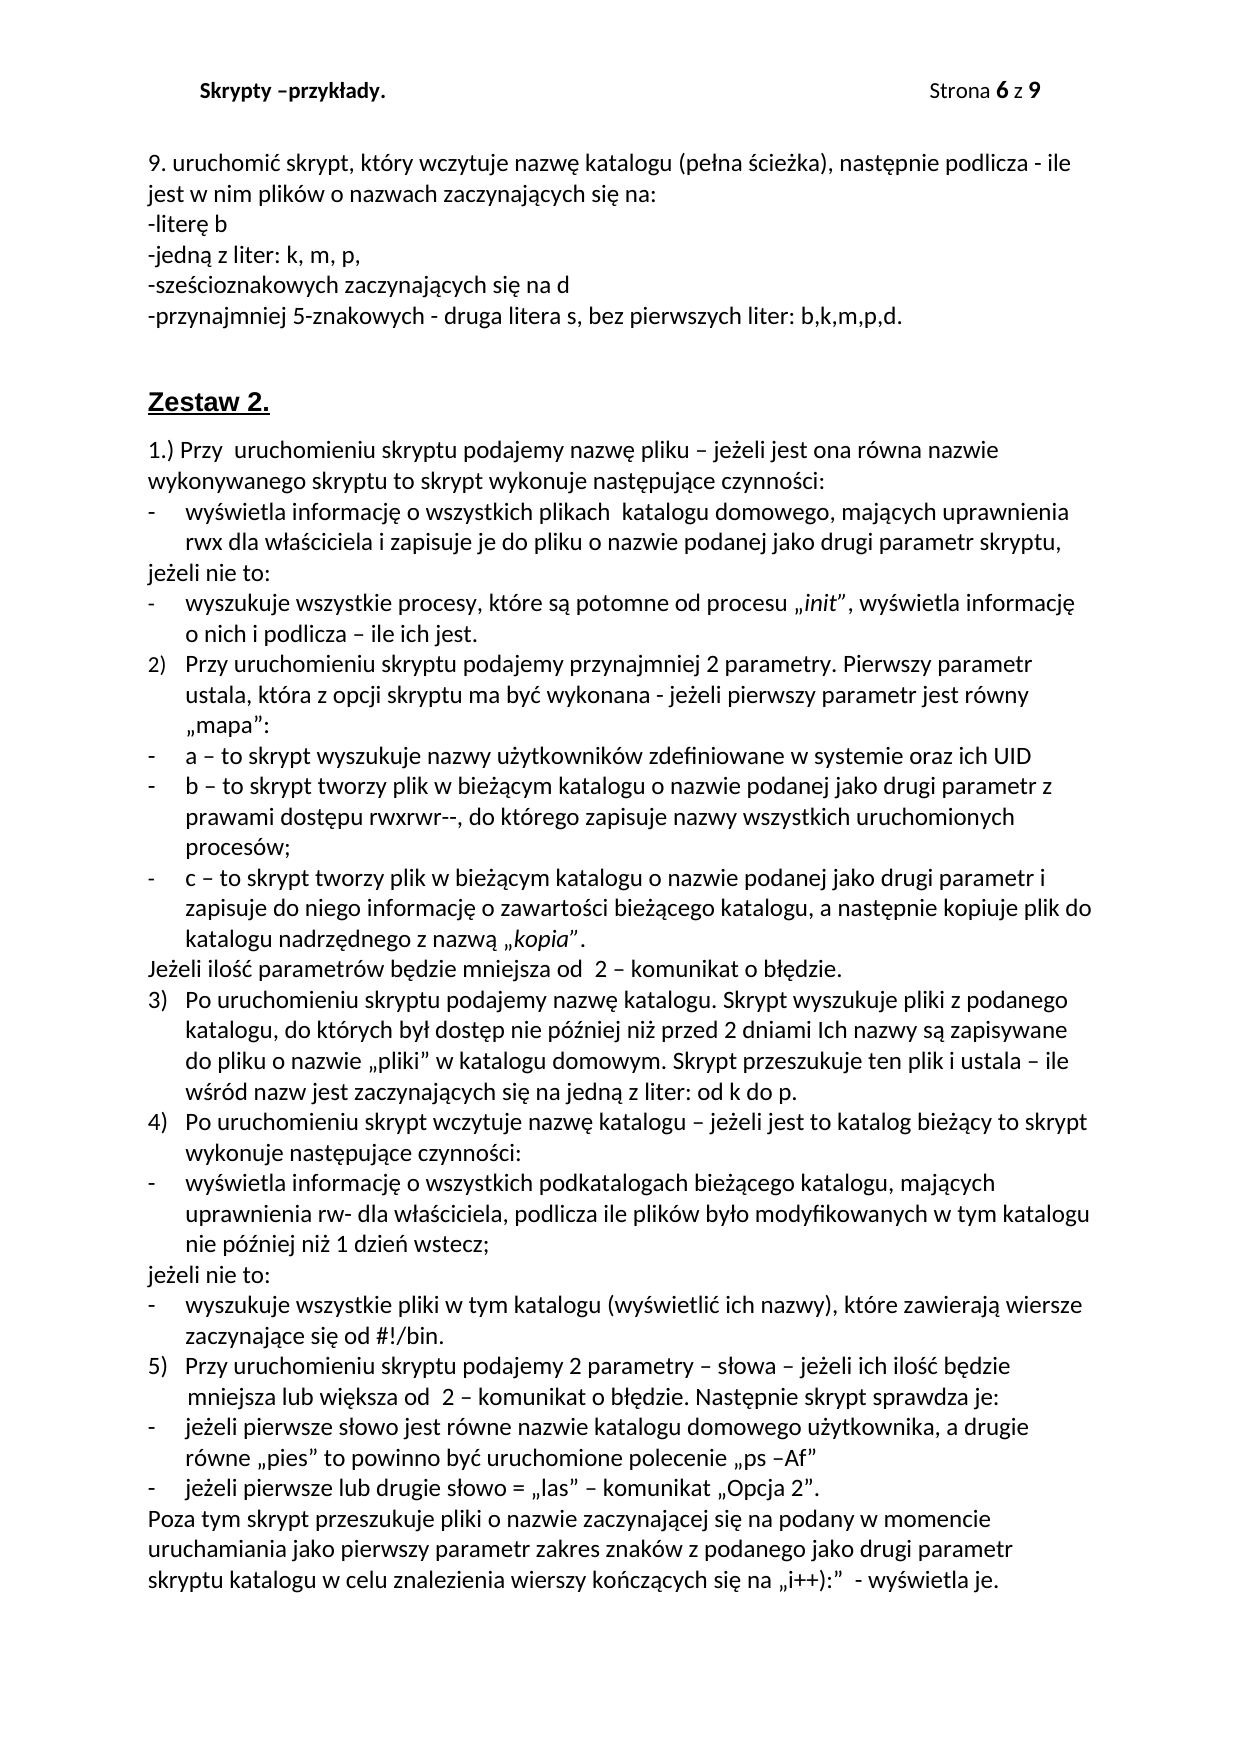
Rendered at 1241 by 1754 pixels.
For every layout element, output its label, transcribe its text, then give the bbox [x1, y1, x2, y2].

list c – to skrypt tworzy plik w bieżącym katalogu o nazwie podanej jako drugi parametr i zapisuje do niego informację o zawartości bieżącego katalogu, a następnie kopiuje plik do katalogu nadrzędnego z nazwą „kopia”. [148, 862, 1093, 953]
text Jeżeli ilość parametrów będzie mniejsza od 2 – komunikat o błędzie. [148, 953, 1093, 984]
list 5) Przy uruchomieniu skryptu podajemy 2 parametry – słowa – jeżeli ich ilość będzie mniejsza lub większa od 2 – komunikat o błędzie. Następnie skrypt sprawdza je: [148, 1350, 1093, 1411]
list Po uruchomieniu skryptu podajemy nazwę katalogu. Skrypt wyszukuje pliki z podanego katalogu, do których był dostęp nie później niż przed 2 dniami Ich nazwy są zapisywane do pliku o nazwie „pliki” w katalogu domowym. Skrypt przeszukuje ten plik i ustala – ile wśród nazw jest zaczynających się na jedną z liter: od k do p. [148, 984, 1093, 1106]
text -sześcioznakowych zaczynających się na d [148, 270, 1093, 300]
subtitle Zestaw 2. [148, 386, 1093, 417]
list a – to skrypt wyszukuje nazwy użytkowników zdefiniowane w systemie oraz ich UID [148, 740, 1093, 770]
text jeżeli nie to: [148, 557, 1093, 587]
list wyszukuje wszystkie procesy, które są potomne od procesu „init”, wyświetla informację o nich i podlicza – ile ich jest. [148, 587, 1093, 648]
list Przy uruchomieniu skryptu podajemy przynajmniej 2 parametry. Pierwszy parametr ustala, która z opcji skryptu ma być wykonana - jeżeli pierwszy parametr jest równy „mapa”: [148, 648, 1093, 740]
text jeżeli nie to: [148, 1259, 1093, 1289]
list wyświetla informację o wszystkich plikach katalogu domowego, mających uprawnienia rwx dla właściciela i zapisuje je do pliku o nazwie podanej jako drugi parametr skryptu, [148, 496, 1093, 557]
text 1.) Przy uruchomieniu skryptu podajemy nazwę pliku – jeżeli jest ona równa nazwie wykonywanego skryptu to skrypt wykonuje następujące czynności: [148, 435, 1093, 496]
text -jedną z liter: k, m, p, [148, 239, 1093, 270]
text -przynajmniej 5-znakowych - druga litera s, bez pierwszych liter: b,k,m,p,d. [148, 300, 1093, 331]
text Poza tym skrypt przeszukuje pliki o nazwie zaczynającej się na podany w momencie uruchamiania jako pierwszy parametr zakres znaków z podanego jako drugi parametr skryptu katalogu w celu znalezienia wierszy kończących się na „i++):” - wyświetla je. [148, 1503, 1093, 1594]
text -literę b [148, 209, 1093, 239]
list jeżeli pierwsze lub drugie słowo = „las” – komunikat „Opcja 2”. [148, 1472, 1093, 1503]
list Po uruchomieniu skrypt wczytuje nazwę katalogu – jeżeli jest to katalog bieżący to skrypt wykonuje następujące czynności: [148, 1106, 1093, 1167]
list wyszukuje wszystkie pliki w tym katalogu (wyświetlić ich nazwy), które zawierają wiersze zaczynające się od #!/bin. [148, 1289, 1093, 1350]
list jeżeli pierwsze słowo jest równe nazwie katalogu domowego użytkownika, a drugie równe „pies” to powinno być uruchomione polecenie „ps –Af” [148, 1411, 1093, 1472]
text 9. uruchomić skrypt, który wczytuje nazwę katalogu (pełna ścieżka), następnie podlicza - ile jest w nim plików o nazwach zaczynających się na: [148, 148, 1093, 209]
list wyświetla informację o wszystkich podkatalogach bieżącego katalogu, mających uprawnienia rw- dla właściciela, podlicza ile plików było modyfikowanych w tym katalogu nie później niż 1 dzień wstecz; [148, 1167, 1093, 1259]
list b – to skrypt tworzy plik w bieżącym katalogu o nazwie podanej jako drugi parametr z prawami dostępu rwxrwr--, do którego zapisuje nazwy wszystkich uruchomionych procesów; [148, 770, 1093, 862]
